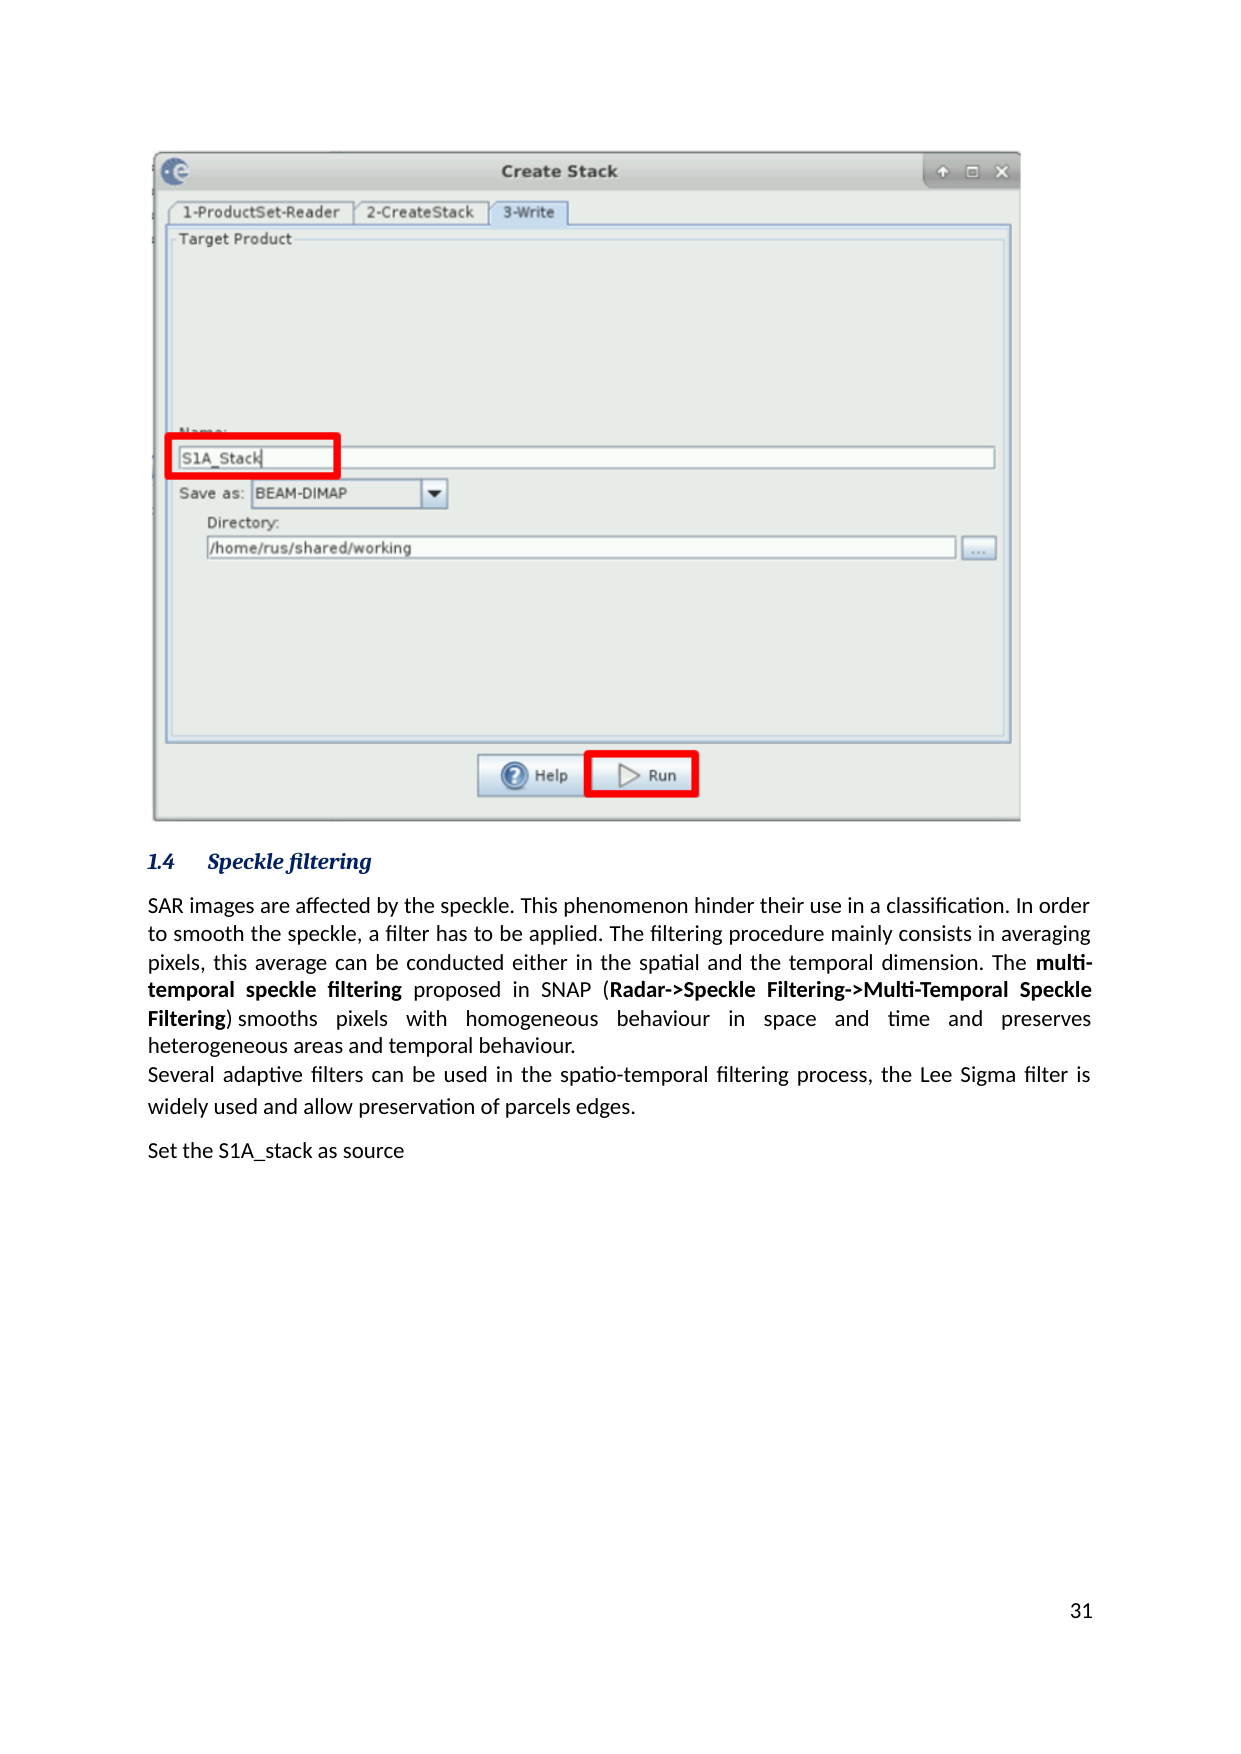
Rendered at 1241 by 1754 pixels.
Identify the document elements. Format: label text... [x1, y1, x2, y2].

text Set the S1A_stack as source [148, 1137, 1093, 1164]
picture [147, 147, 1027, 824]
text Several adaptive filters can be used in the spatio-temporal filtering process, the Lee Sigma filter is widely used and allow preservation of parcels edges. [148, 1060, 1093, 1120]
subtitle Speckle filtering [148, 849, 1093, 875]
text SAR images are affected by the speckle. This phenomenon hinder their use in a classification. In order to smooth the speckle, a filter has to be applied. The filtering procedure mainly consists in averaging pixels, this average can be conducted either in the spatial and the temporal dimension. The multi-temporal speckle filtering proposed in SNAP (Radar->Speckle Filtering->Multi-Temporal Speckle Filtering) smooths pixels with homogeneous behaviour in space and time and preserves heterogeneous areas and temporal behaviour. [148, 892, 1093, 1060]
